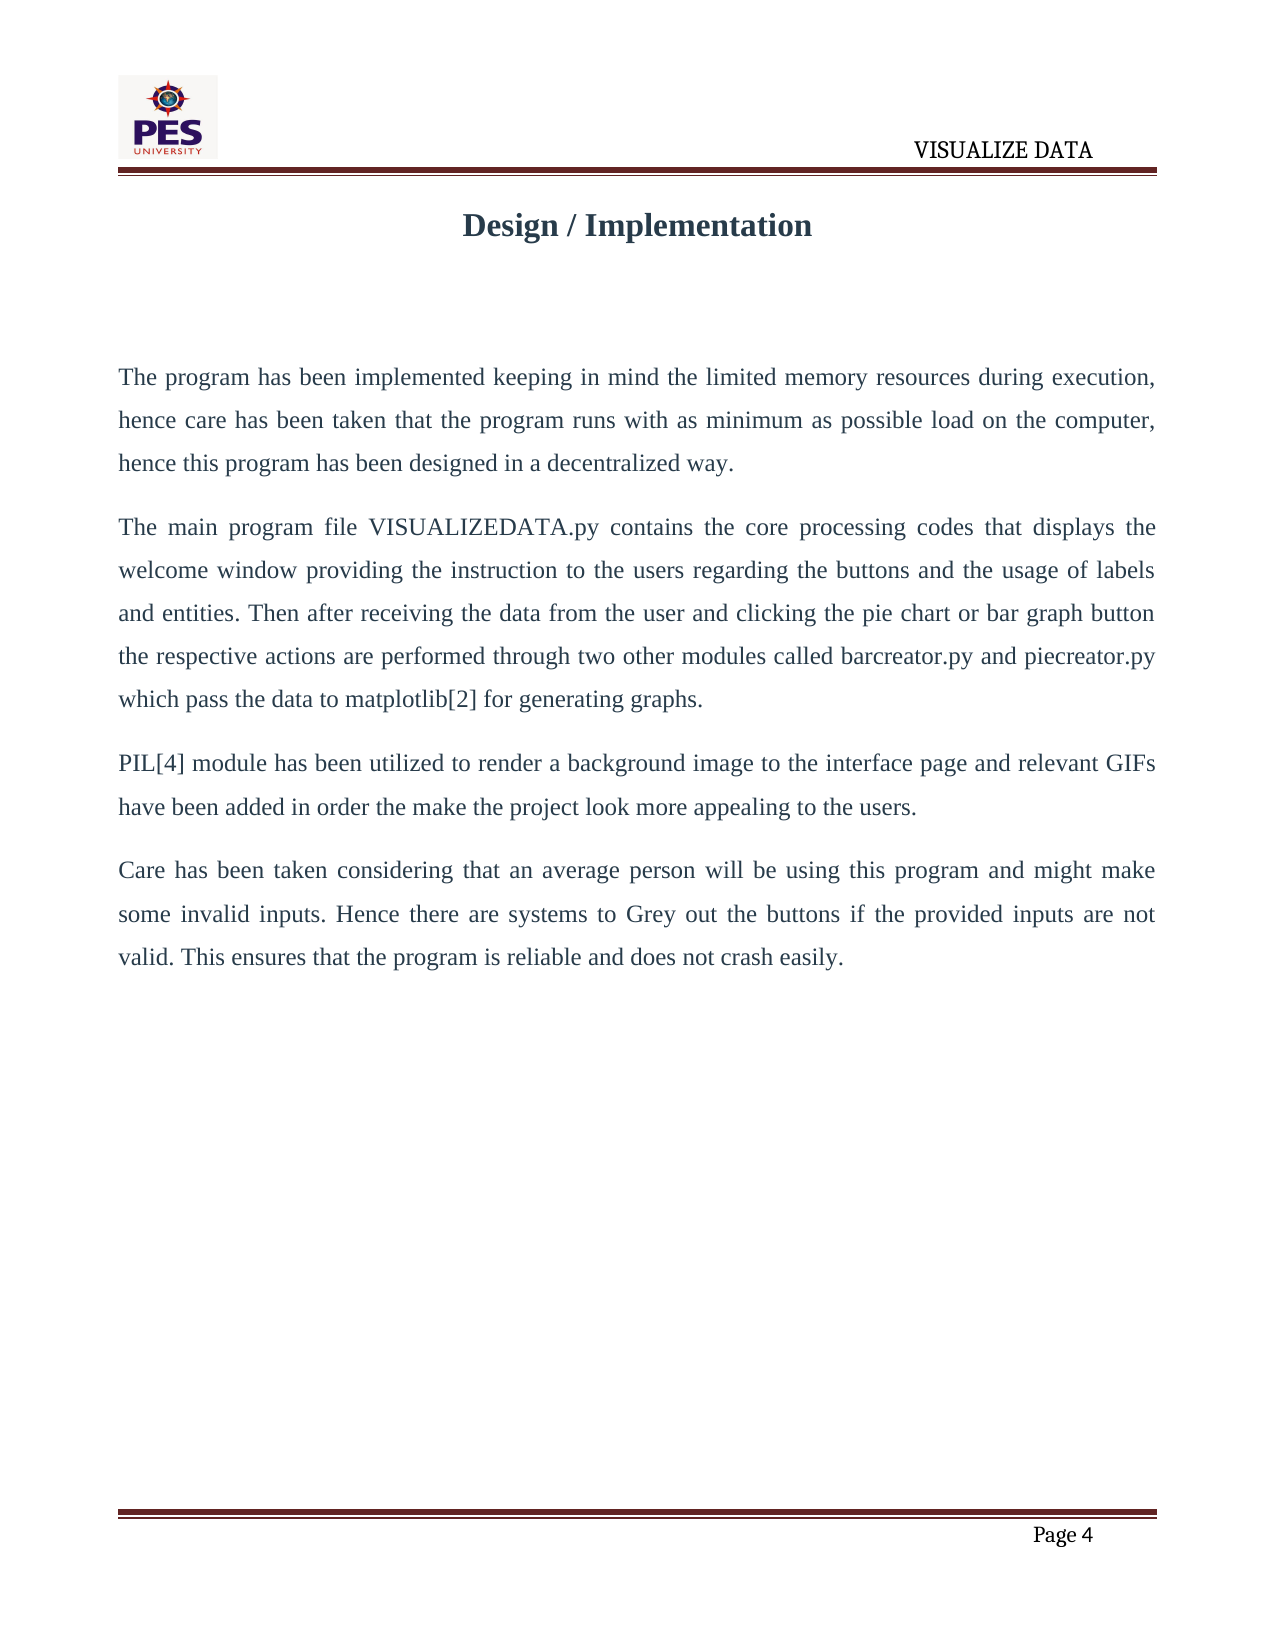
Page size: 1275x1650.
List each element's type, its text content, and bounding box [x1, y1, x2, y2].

text The main program file VISUALIZEDATA.py contains the core processing codes that displays the welcome window providing the instruction to the users regarding the buttons and the usage of labels and entities. Then after receiving the data from the user and clicking the pie chart or bar graph button the respective actions are performed through two other modules called barcreator.py and piecreator.py which pass the data to matplotlib[2] for generating graphs. [118, 512, 1157, 713]
text PIL[4] module has been utilized to render a background image to the interface page and relevant GIFs have been added in order the make the project look more appealing to the users. [118, 748, 1157, 820]
text Design / Implementation [118, 205, 1157, 243]
text Care has been taken considering that an average person will be using this program and might make some invalid inputs. Hence there are systems to Grey out the buttons if the provided inputs are not valid. This ensures that the program is reliable and does not crash easily. [118, 856, 1157, 971]
text The program has been implemented keeping in mind the limited memory resources during execution, hence care has been taken that the program runs with as minimum as possible load on the computer, hence this program has been designed in a decentralized way. [118, 362, 1157, 477]
picture [118, 75, 218, 159]
